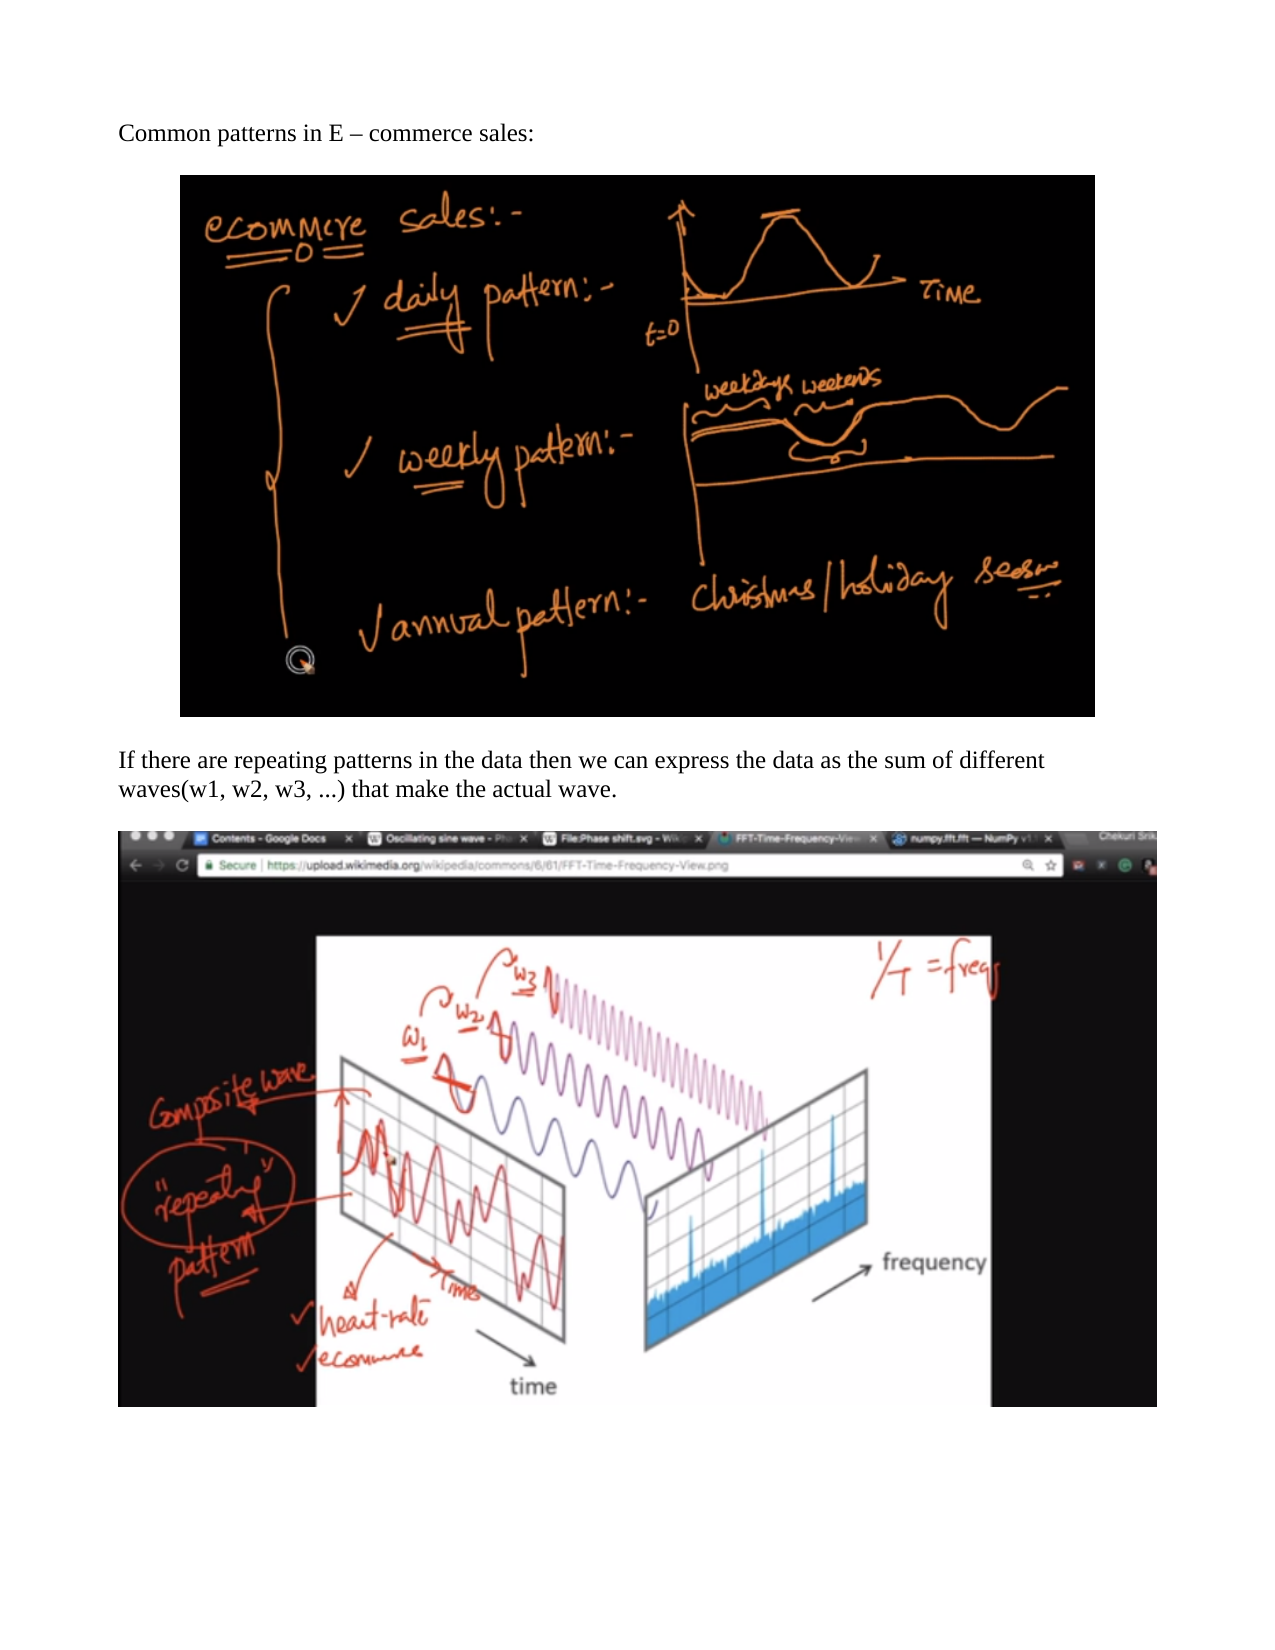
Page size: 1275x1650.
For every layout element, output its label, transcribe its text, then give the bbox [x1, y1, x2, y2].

picture [118, 831, 1157, 1407]
text If there are repeating patterns in the data then we can express the data as the sum of different waves(w1, w2, w3, ...) that make the actual wave. [118, 746, 1157, 803]
picture [180, 175, 1095, 717]
text Common patterns in E – commerce sales: [118, 118, 1157, 147]
